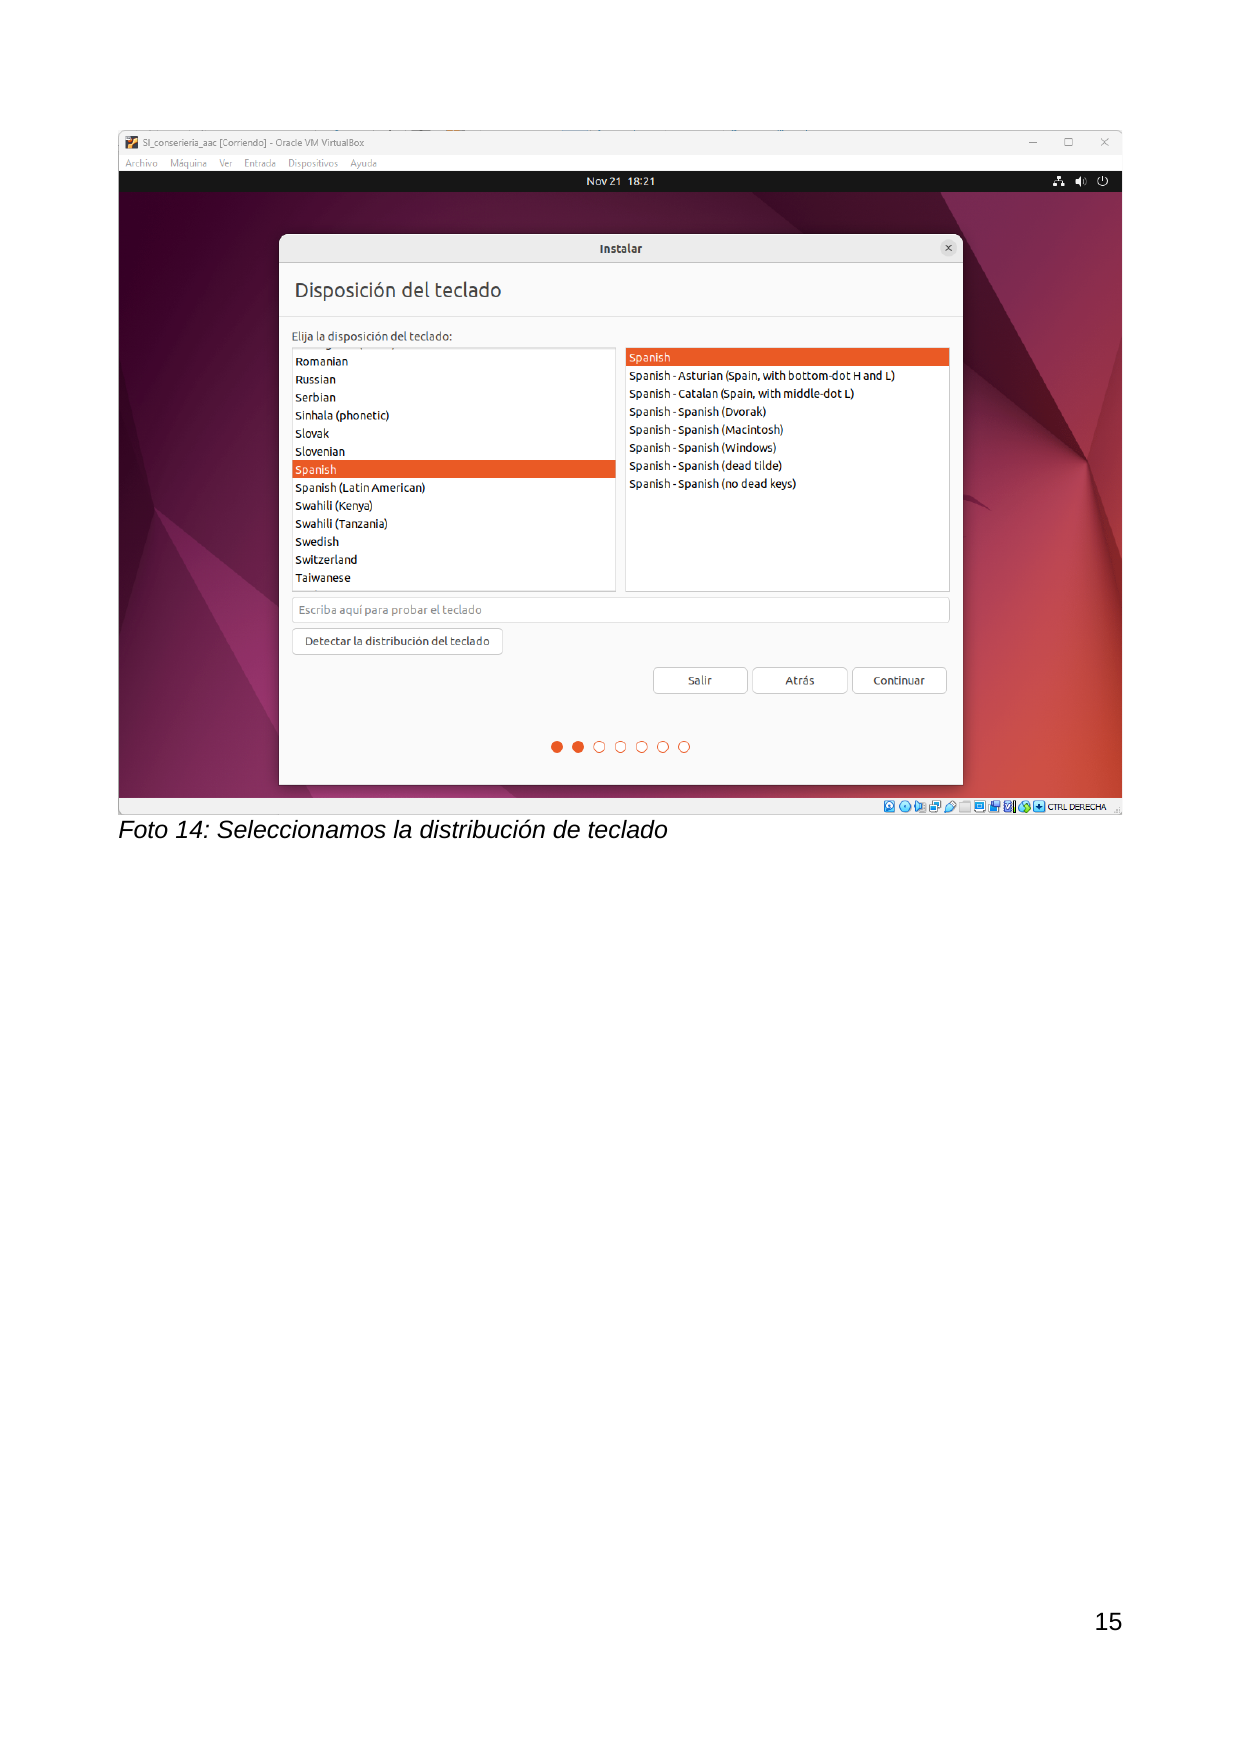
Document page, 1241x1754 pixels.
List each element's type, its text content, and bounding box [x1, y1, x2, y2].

text Foto 14: Seleccionamos la distribución de teclado [118, 815, 1122, 844]
picture [118, 130, 1123, 815]
